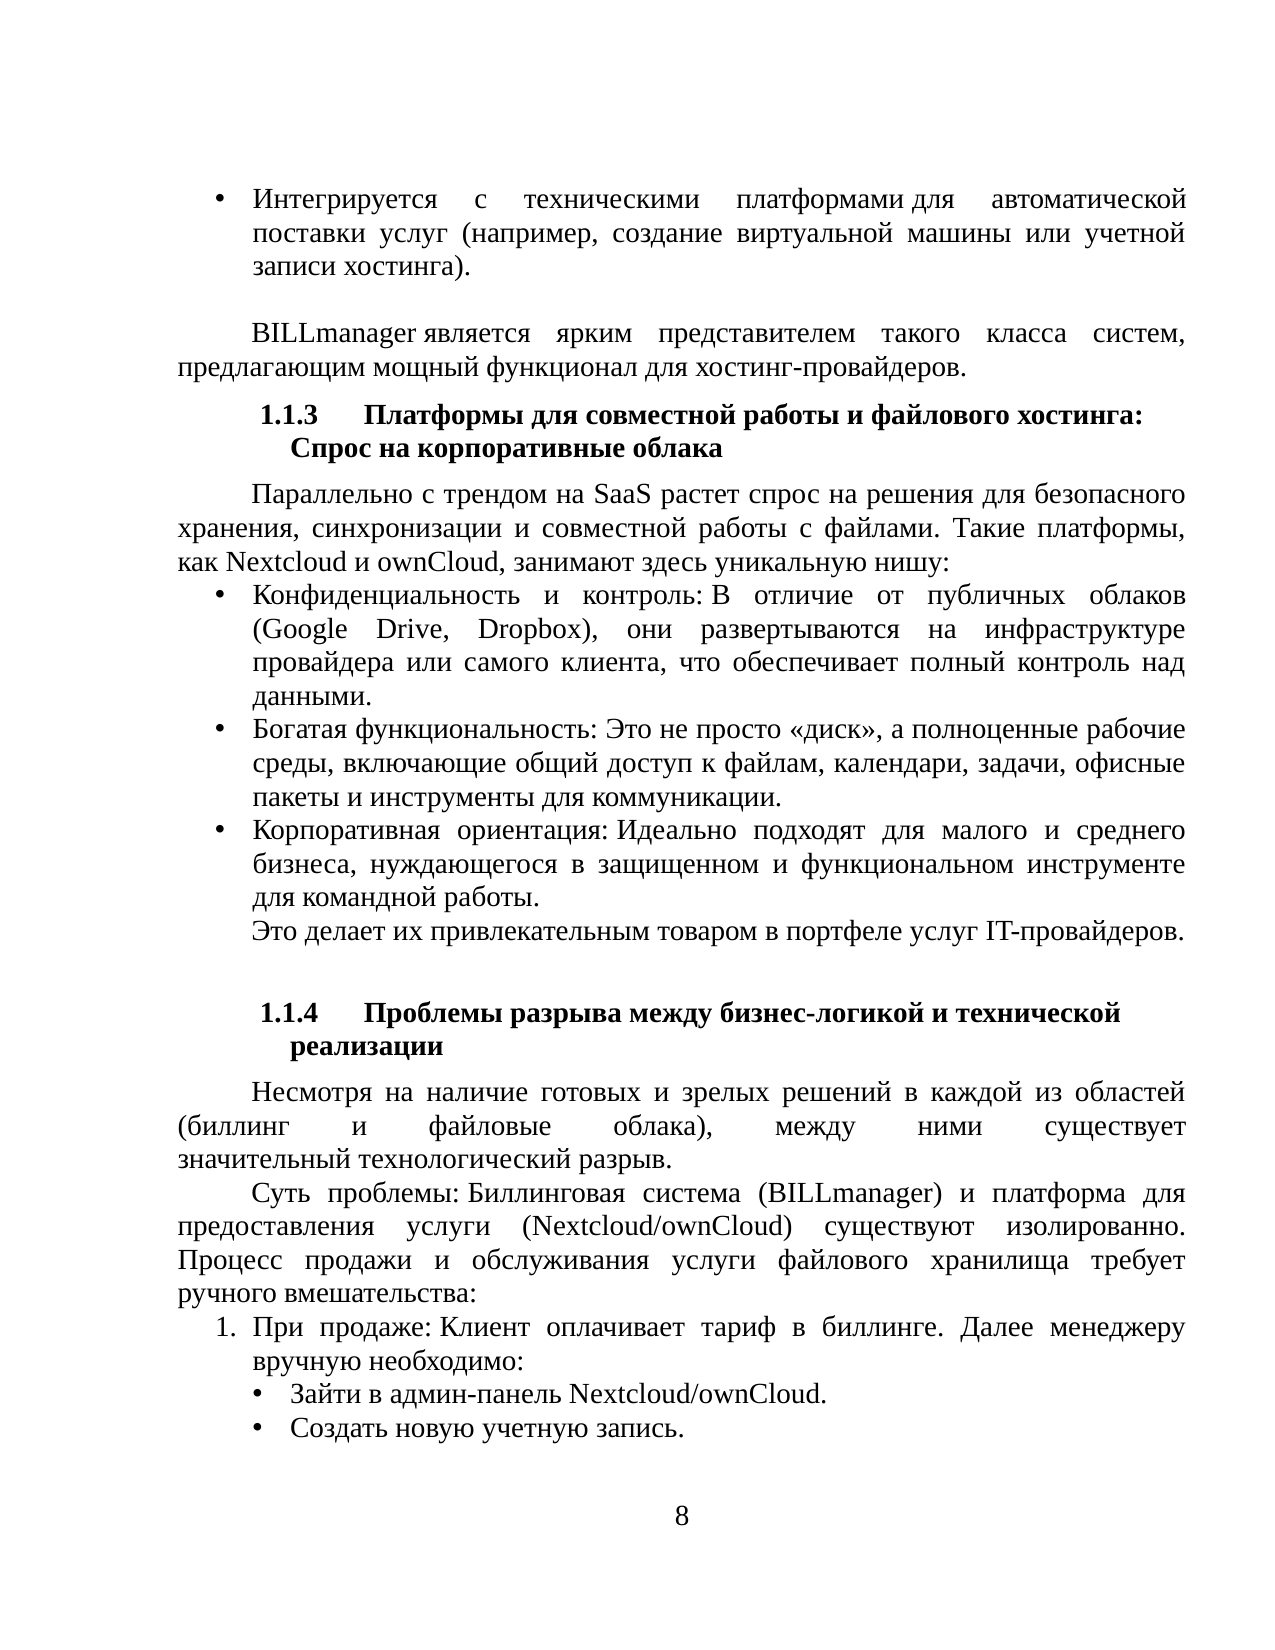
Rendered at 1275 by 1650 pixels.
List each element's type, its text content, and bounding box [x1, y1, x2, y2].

list Зайти в админ-панель Nextcloud/ownCloud. [252, 1376, 1186, 1410]
subtitle Проблемы разрыва между бизнес-логикой и технической реализации [252, 995, 1186, 1062]
list Богатая функциональность: Это не просто «диск», а полноценные рабочие среды, включающие общий доступ к файлам, календари, задачи, офисные пакеты и инструменты для коммуникации. [215, 712, 1186, 812]
text Несмотря на наличие готовых и зрелых решений в каждой из областей (биллинг и файловые облака), между ними существует значительный технологический разрыв. [177, 1074, 1186, 1175]
list Конфиденциальность и контроль: В отличие от публичных облаков (Google Drive, Dropbox), они развертываются на инфраструктуре провайдера или самого клиента, что обеспечивает полный контроль над данными. [215, 577, 1186, 712]
text Суть проблемы: Биллинговая система (BILLmanager) и платформа для предоставления услуги (Nextcloud/ownCloud) существуют изолированно. Процесс продажи и обслуживания услуги файлового хранилища требует ручного вмешательства: [177, 1175, 1186, 1309]
subtitle Платформы для совместной работы и файлового хостинга: Спрос на корпоративные облака [252, 397, 1186, 464]
list Интегрируется с техническими платформами для автоматической поставки услуг (например, создание виртуальной машины или учетной записи хостинга). [215, 181, 1186, 282]
list Корпоративная ориентация: Идеально подходят для малого и среднего бизнеса, нуждающегося в защищенном и функциональном инструменте для командной работы. [215, 812, 1186, 913]
text Параллельно с трендом на SaaS растет спрос на решения для безопасного хранения, синхронизации и совместной работы с файлами. Такие платформы, как Nextcloud и ownCloud, занимают здесь уникальную нишу: [177, 477, 1186, 577]
text BILLmanager является ярким представителем такого класса систем, предлагающим мощный функционал для хостинг-провайдеров. [177, 315, 1186, 382]
text Это делает их привлекательным товаром в портфеле услуг IT-провайдеров. [177, 913, 1186, 947]
list При продаже: Клиент оплачивает тариф в биллинге. Далее менеджеру вручную необходимо: [215, 1309, 1186, 1376]
list Создать новую учетную запись. [252, 1410, 1186, 1443]
